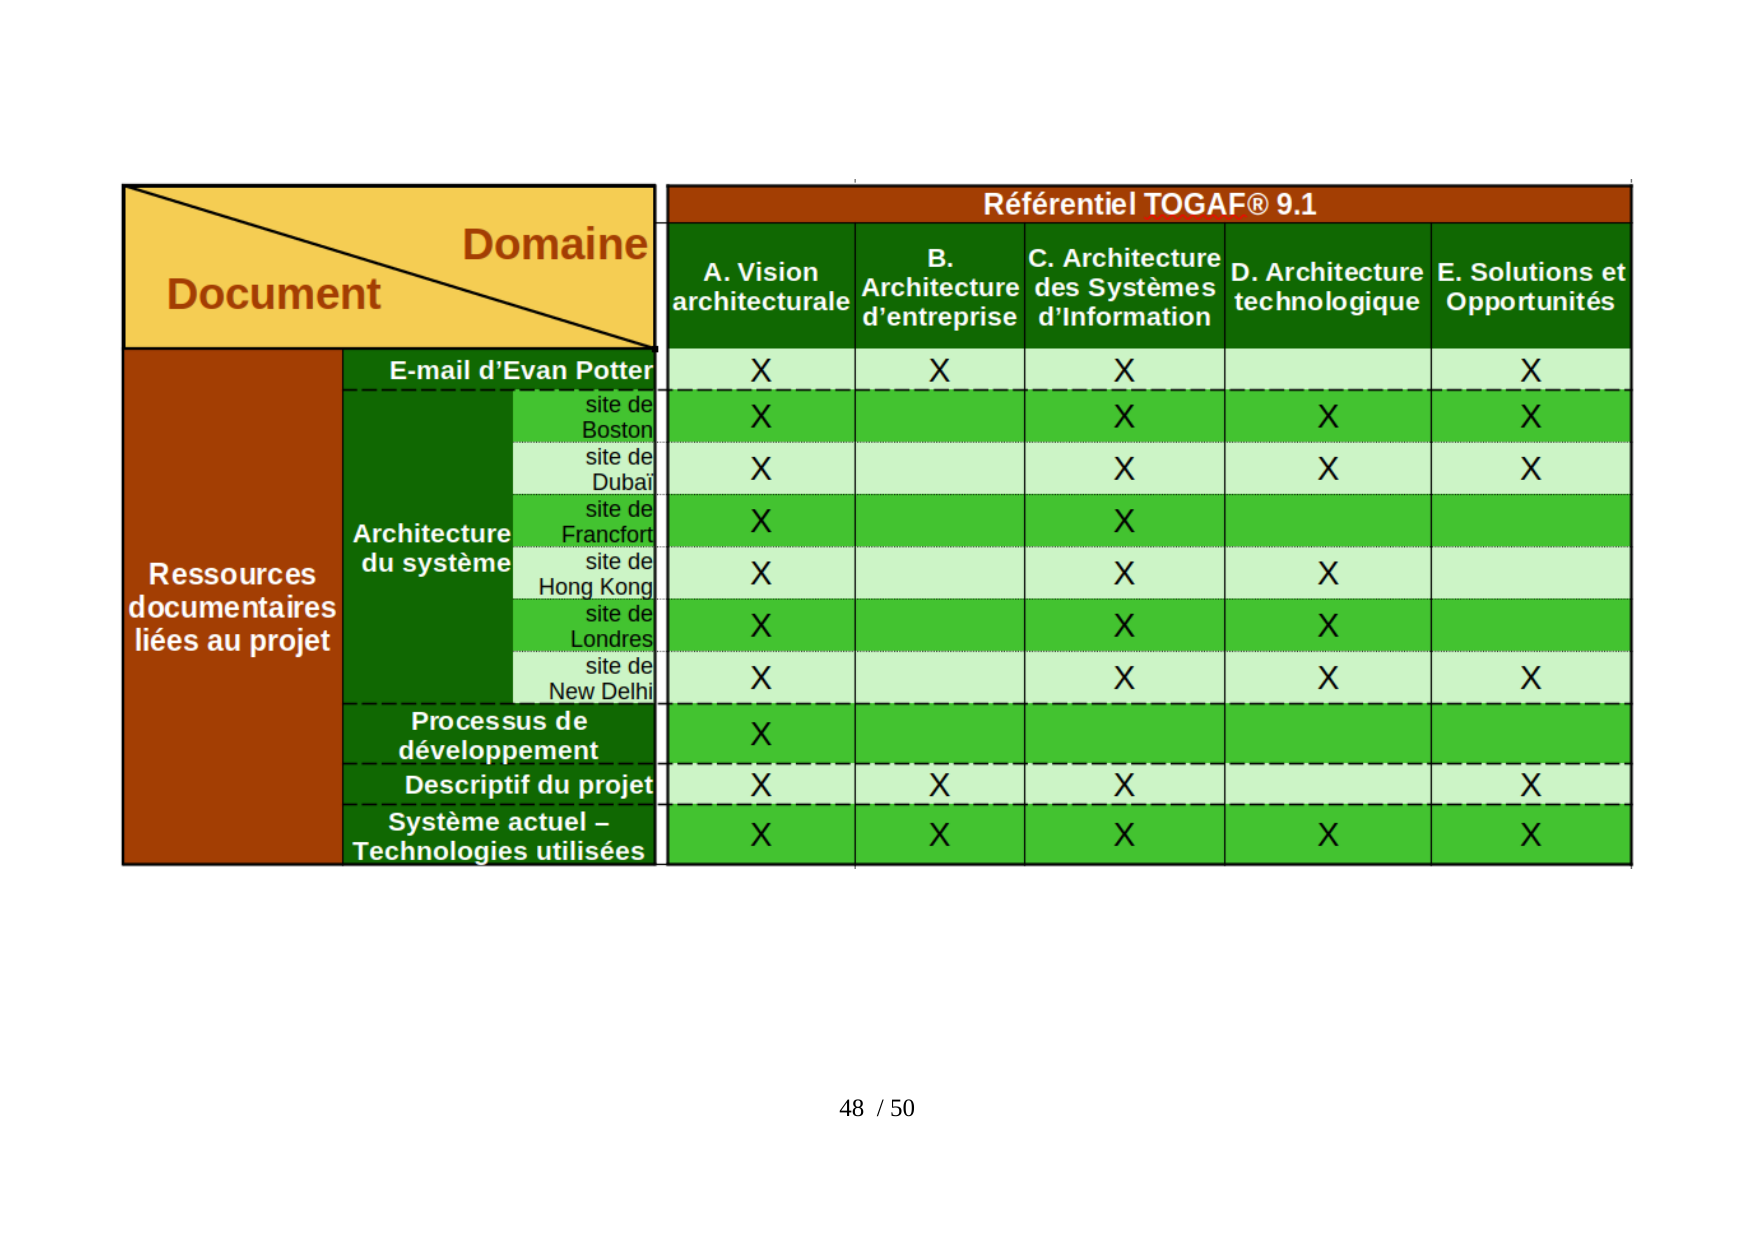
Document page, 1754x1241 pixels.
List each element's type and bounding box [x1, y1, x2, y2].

picture [118, 179, 1636, 869]
